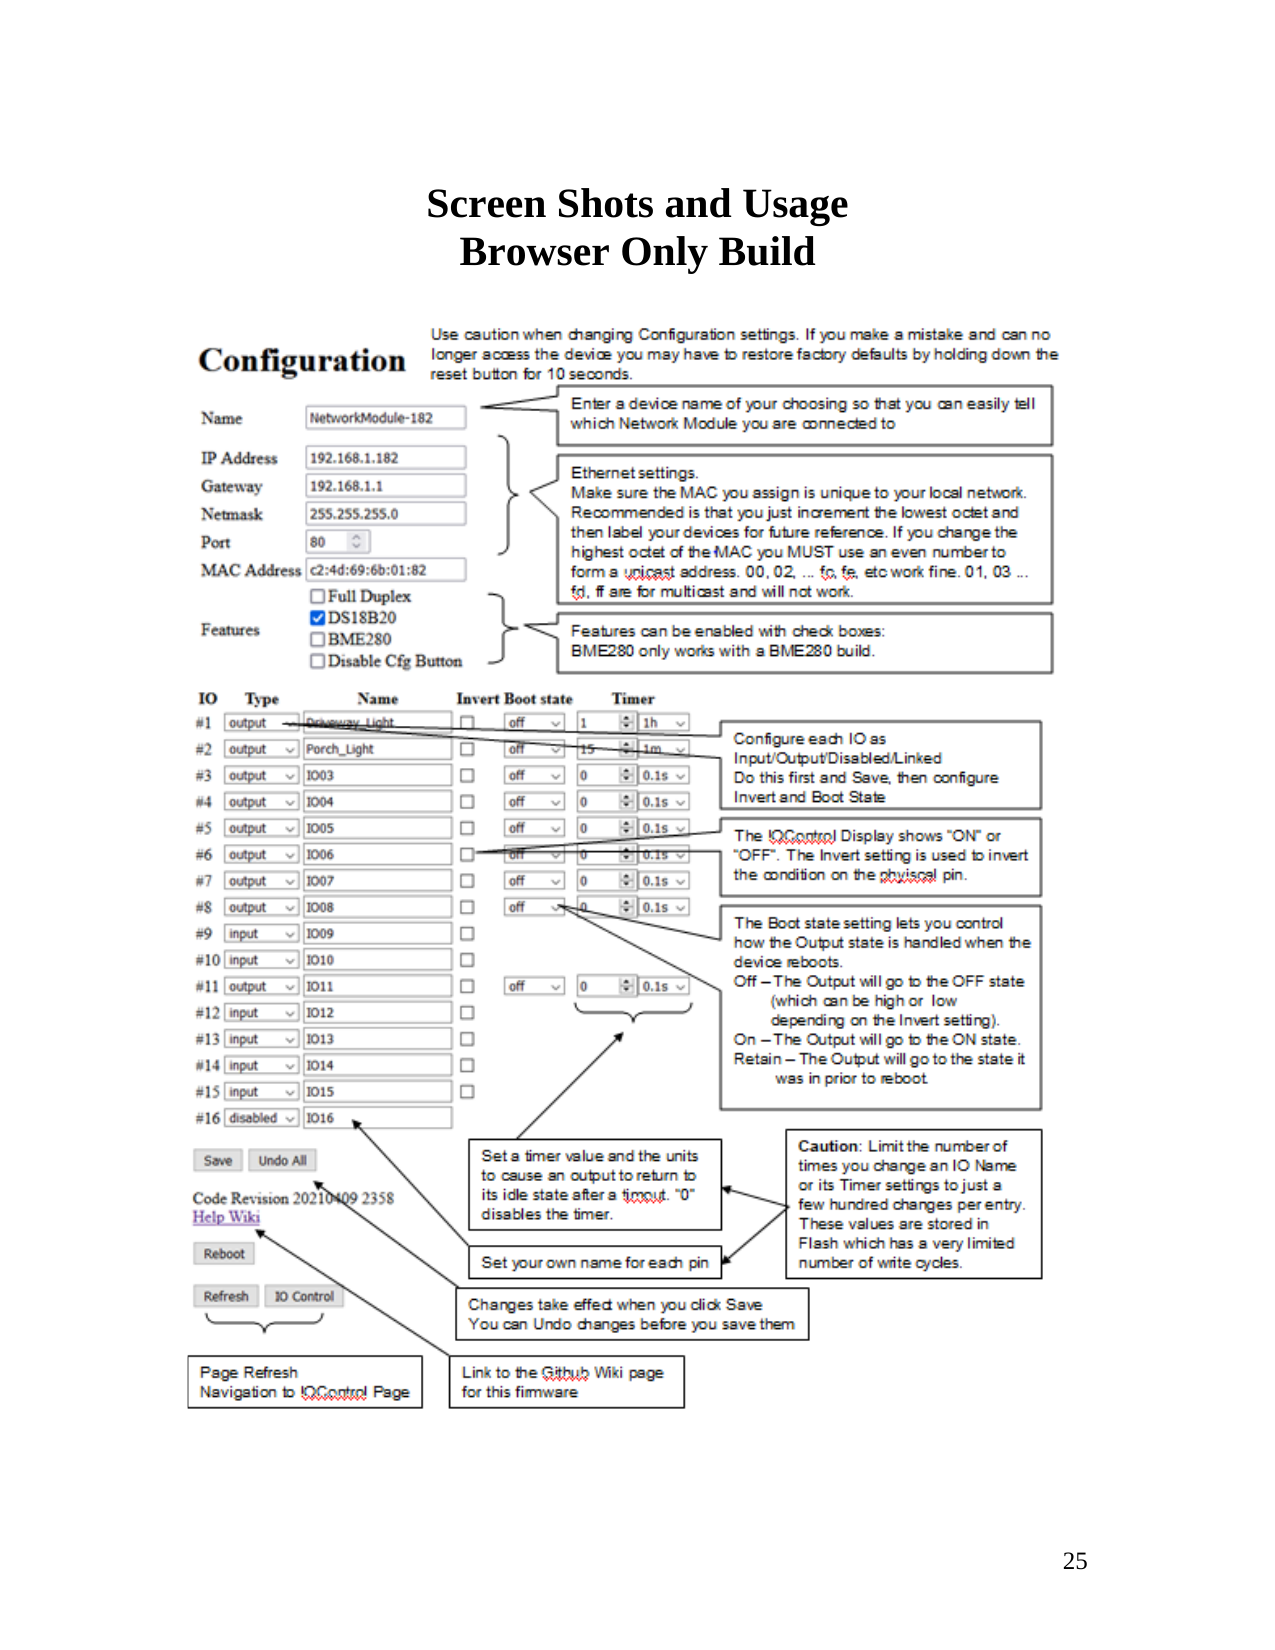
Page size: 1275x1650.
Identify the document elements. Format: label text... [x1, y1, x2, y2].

picture [187, 322, 1069, 1417]
text Screen Shots and Usage [187, 179, 1087, 227]
text Browser Only Build [187, 227, 1087, 274]
